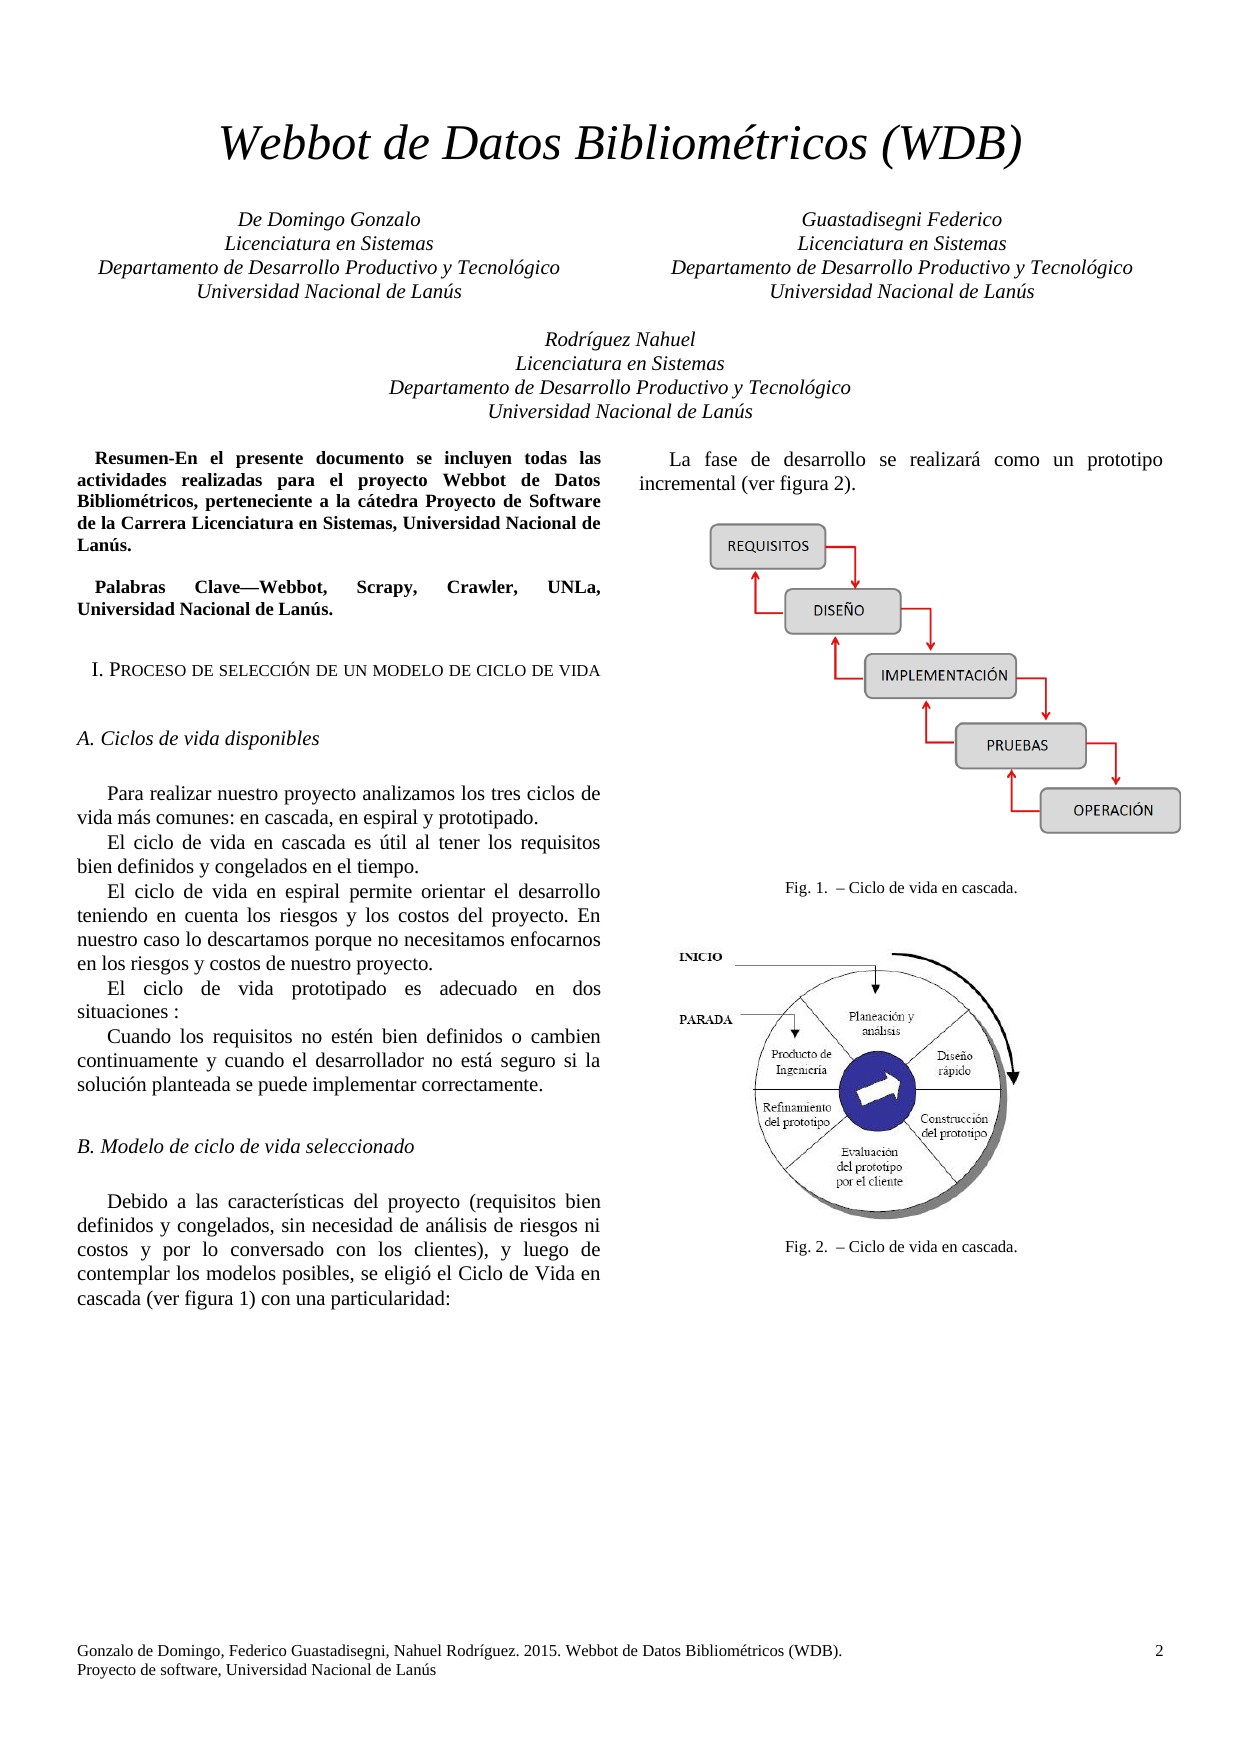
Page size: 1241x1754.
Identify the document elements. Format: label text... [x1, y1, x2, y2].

picture [668, 942, 1157, 1228]
list – Ciclo de vida en cascada. [639, 877, 1163, 897]
text Licenciatura en Sistemas [640, 231, 1163, 255]
text Cuando los requisitos no estén bien definidos o cambien continuamente y cuando el desarrollador no está seguro si la solución planteada se puede implementar correctamente. [77, 1024, 601, 1096]
list – Ciclo de vida en cascada. [639, 1236, 1163, 1256]
text De Domingo Gonzalo [77, 207, 581, 231]
picture [708, 523, 1182, 877]
text Licenciatura en Sistemas [77, 231, 581, 255]
text Departamento de Desarrollo Productivo y Tecnológico [77, 375, 1163, 399]
text Resumen-En el presente documento se incluyen todas las actividades realizadas para el proyecto Webbot de Datos Bibliométricos, perteneciente a la cátedra Proyecto de Software de la Carrera Licenciatura en Sistemas, Universidad Nacional de Lanús. [77, 447, 601, 555]
text Universidad Nacional de Lanús [77, 399, 1163, 423]
text Universidad Nacional de Lanús [640, 279, 1163, 303]
subtitle Proceso de selección de un modelo de ciclo de vida [77, 656, 601, 681]
text Para realizar nuestro proyecto analizamos los tres ciclos de vida más comunes: en cascada, en espiral y prototipado. [77, 781, 601, 829]
text Departamento de Desarrollo Productivo y Tecnológico [77, 255, 581, 279]
subtitle Ciclos de vida disponibles [77, 726, 601, 750]
text El ciclo de vida en cascada es útil al tener los requisitos bien definidos y congelados en el tiempo. [77, 830, 601, 878]
text Rodríguez Nahuel [77, 327, 1163, 351]
text Guastadisegni Federico [640, 207, 1163, 231]
text Universidad Nacional de Lanús [77, 279, 581, 303]
text Palabras Clave—Webbot, Scrapy, Crawler, UNLa, Universidad Nacional de Lanús. [77, 576, 601, 619]
text El ciclo de vida en espiral permite orientar el desarrollo teniendo en cuenta los riesgos y los costos del proyecto. En nuestro caso lo descartamos porque no necesitamos enfocarnos en los riesgos y costos de nuestro proyecto. [77, 878, 601, 975]
text El ciclo de vida prototipado es adecuado en dos situaciones : [77, 975, 601, 1023]
text Licenciatura en Sistemas [77, 351, 1163, 375]
text La fase de desarrollo se realizará como un prototipo incremental (ver figura 2). [639, 447, 1163, 495]
title Webbot de Datos Bibliométricos (WDB) [77, 112, 1163, 170]
text Departamento de Desarrollo Productivo y Tecnológico [640, 255, 1163, 279]
text Debido a las características del proyecto (requisitos bien definidos y congelados, sin necesidad de análisis de riesgos ni costos y por lo conversado con los clientes), y luego de contemplar los modelos posibles, se eligió el Ciclo de Vida en cascada (ver figura 1) con una particularidad: [77, 1189, 601, 1309]
subtitle Modelo de ciclo de vida seleccionado [77, 1134, 601, 1158]
